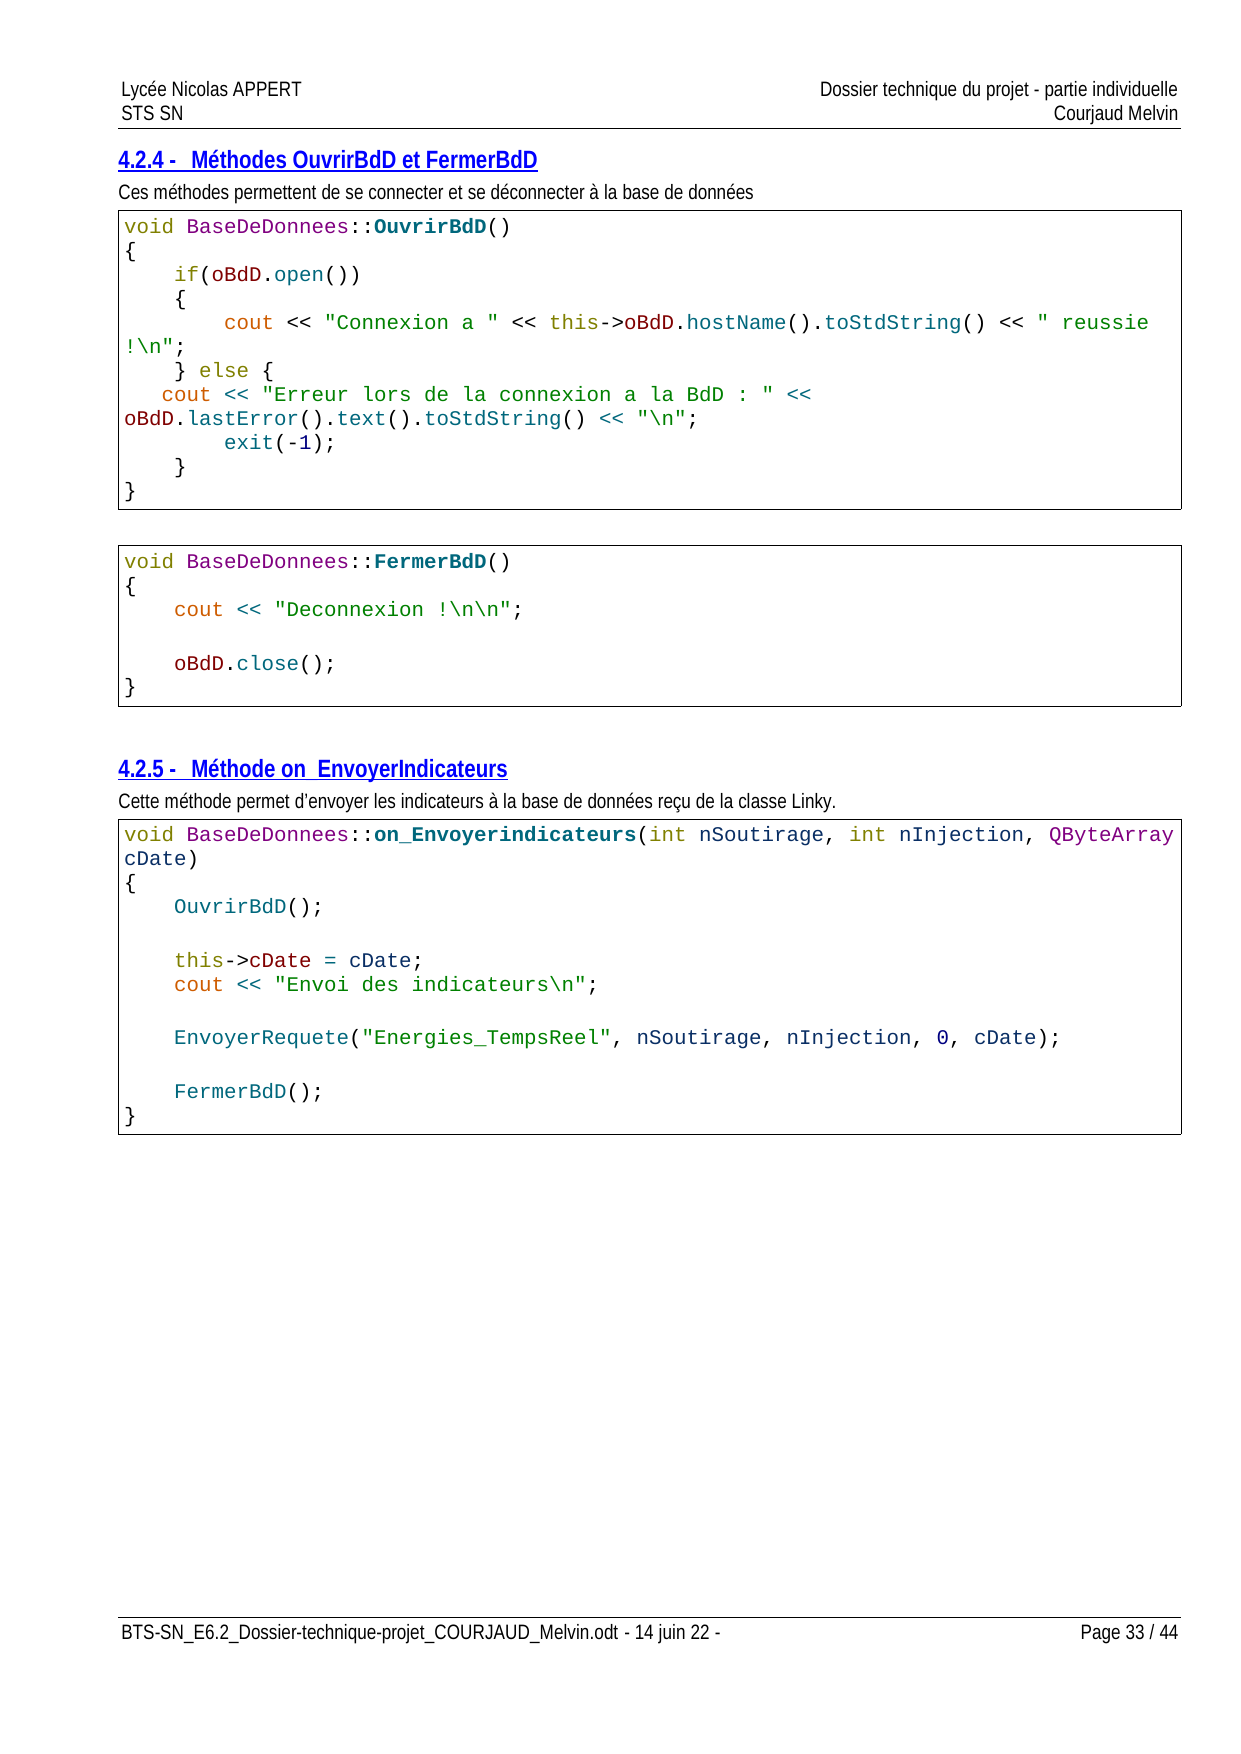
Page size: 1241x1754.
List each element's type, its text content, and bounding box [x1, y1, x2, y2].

text Ces méthodes permettent de se connecter et se déconnecter à la base de données [118, 180, 1181, 204]
table_header void BaseDeDonnees::on_Envoyerindicateurs(int nSoutirage, int nInjection, QByteArray cDate) { OuvrirBdD(); this->cDate = cDate; cout << "Envoi des indicateurs\n"; EnvoyerRequete("Energies_TempsReel", nSoutirage, nInjection, 0, cDate); FermerBdD(); } [119, 820, 1181, 1134]
text Cette méthode permet d’envoyer les indicateurs à la base de données reçu de la classe Linky. [118, 789, 1181, 813]
subtitle Méthode on_EnvoyerIndicateurs [118, 754, 1181, 783]
table_header void BaseDeDonnees::OuvrirBdD() { if(oBdD.open()) { cout << "Connexion a " << this->oBdD.hostName().toStdString() << " reussie !\n"; } else { cout << "Erreur lors de la connexion a la BdD : " << oBdD.lastError().text().toStdString() << "\n"; exit(-1); } } [119, 211, 1181, 509]
table_header void BaseDeDonnees::FermerBdD() { cout << "Deconnexion !\n\n"; oBdD.close(); } [119, 546, 1181, 706]
subtitle Méthodes OuvrirBdD et FermerBdD [118, 145, 1181, 174]
